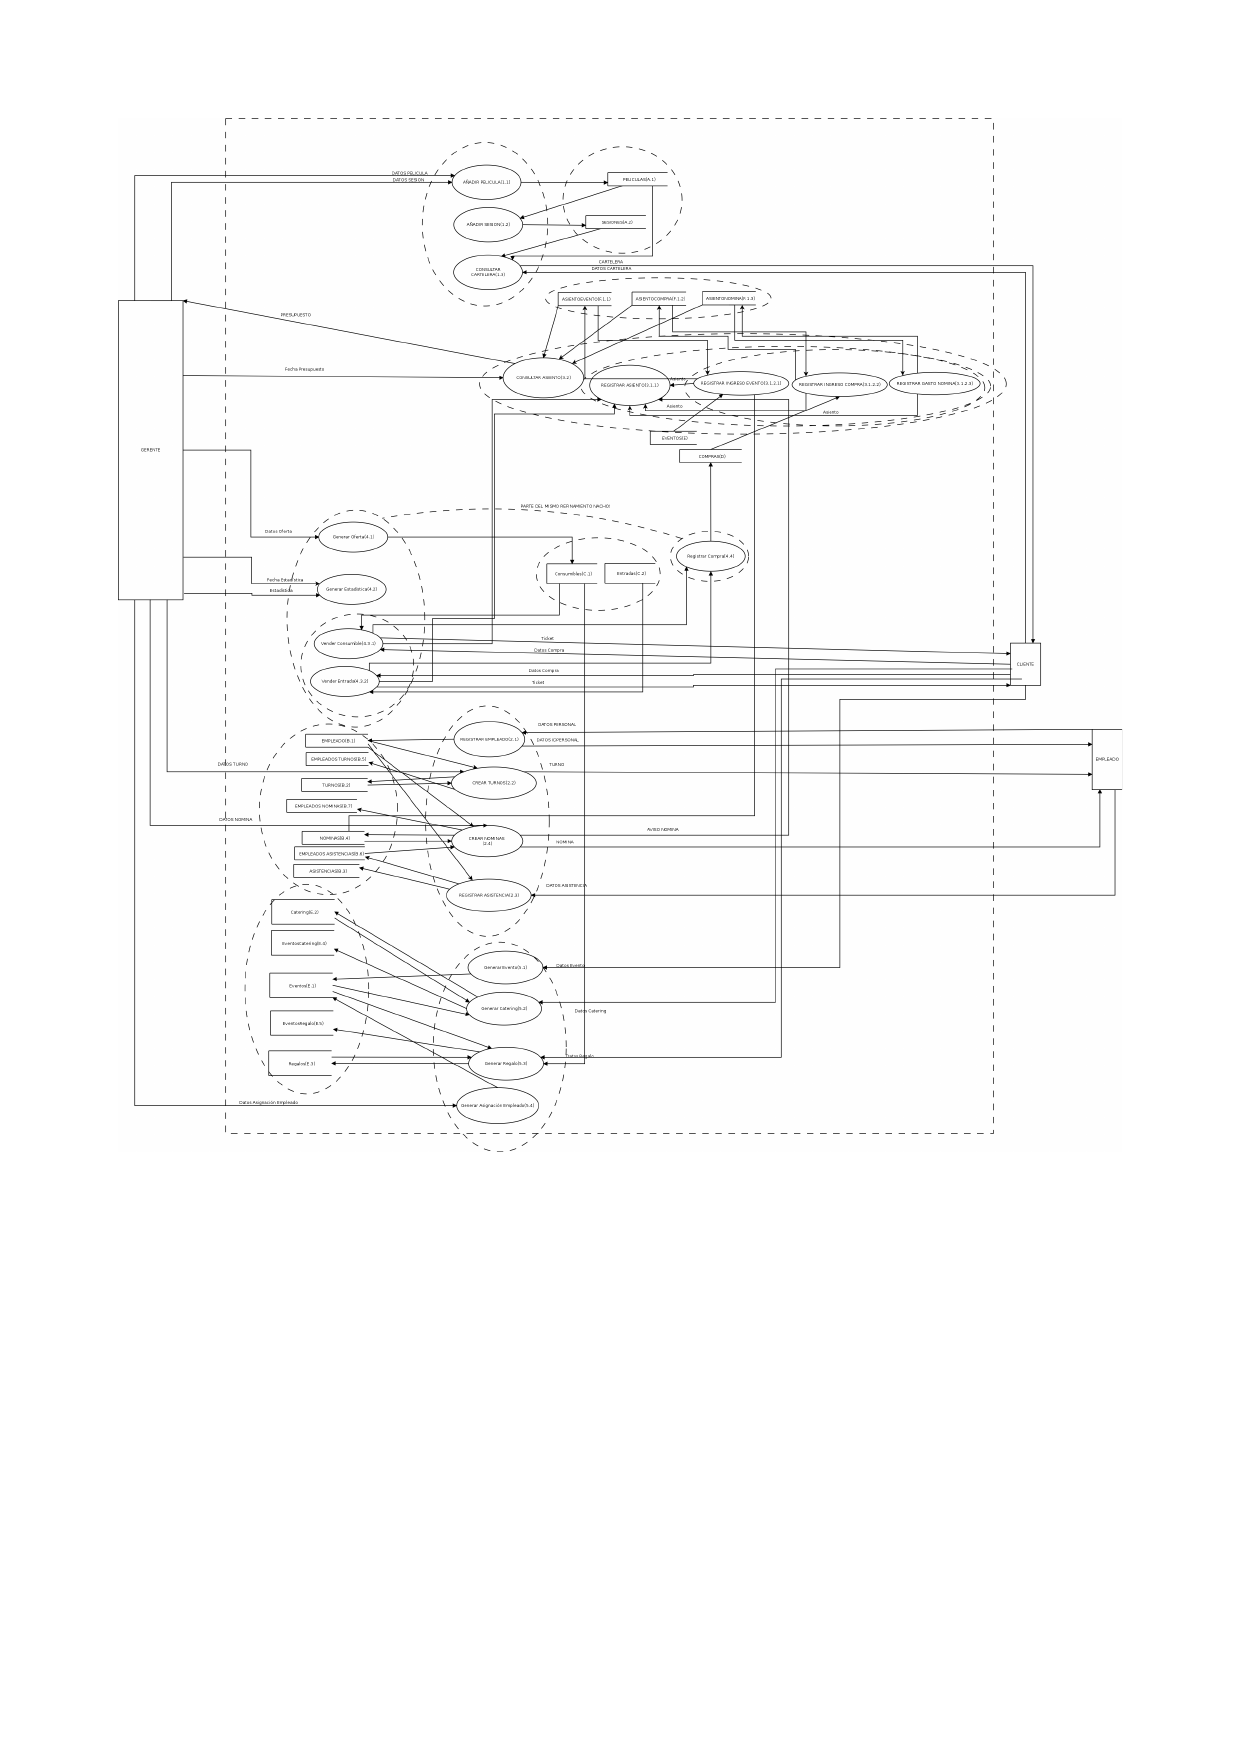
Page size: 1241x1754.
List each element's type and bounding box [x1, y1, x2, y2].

picture [118, 118, 1123, 1152]
